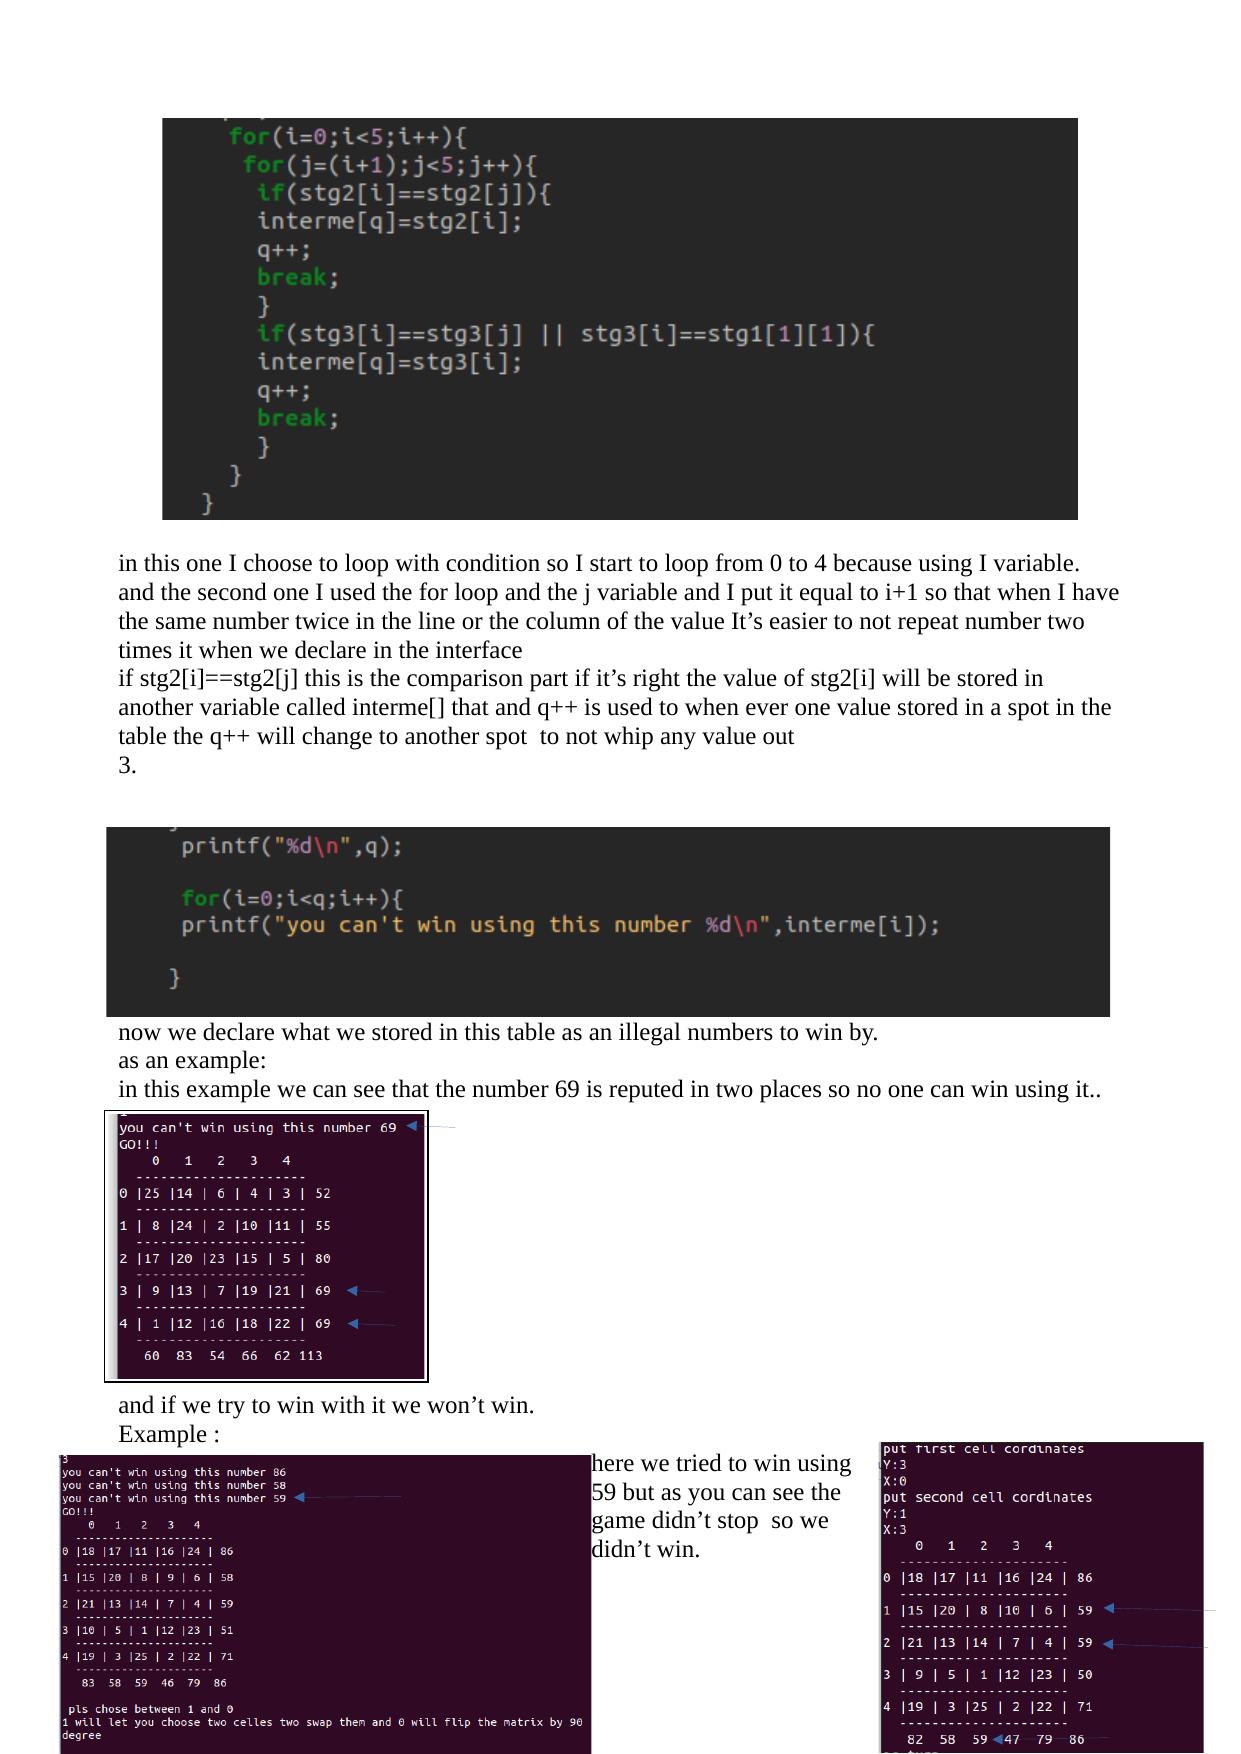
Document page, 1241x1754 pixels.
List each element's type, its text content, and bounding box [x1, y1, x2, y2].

text and the second one I used the for loop and the j variable and I put it equal to i+1 so that when I have the same number twice in the line or the column of the value It’s easier to not repeat number two times it when we declare in the interface [118, 577, 1122, 663]
text in this example we can see that the number 69 is reputed in two places so no one can win using it.. [118, 1074, 1122, 1103]
picture [106, 827, 1111, 1017]
picture [162, 118, 1078, 520]
text and if we try to win with it we won’t win. [118, 1391, 1122, 1419]
text in this one I choose to loop with condition so I start to loop from 0 to 4 because using I variable. [118, 548, 1122, 577]
picture [58, 1455, 592, 1754]
picture [878, 1442, 1204, 1753]
text now we declare what we stored in this table as an illegal numbers to win by. [118, 807, 1122, 1046]
picture [108, 1114, 425, 1379]
text here we tried to win using 59 but as you can see the game didn’t stop so we didn’t win. [118, 1448, 878, 1563]
text Example : [118, 1419, 1122, 1448]
text as an example: [118, 1046, 1122, 1074]
text if stg2[i]==stg2[j] this is the comparison part if it’s right the value of stg2[i] will be stored in another variable called interme[] that and q++ is used to when ever one value stored in a spot in the table the q++ will change to another spot to not whip any value out [118, 663, 1122, 750]
text 3. [118, 750, 1122, 778]
